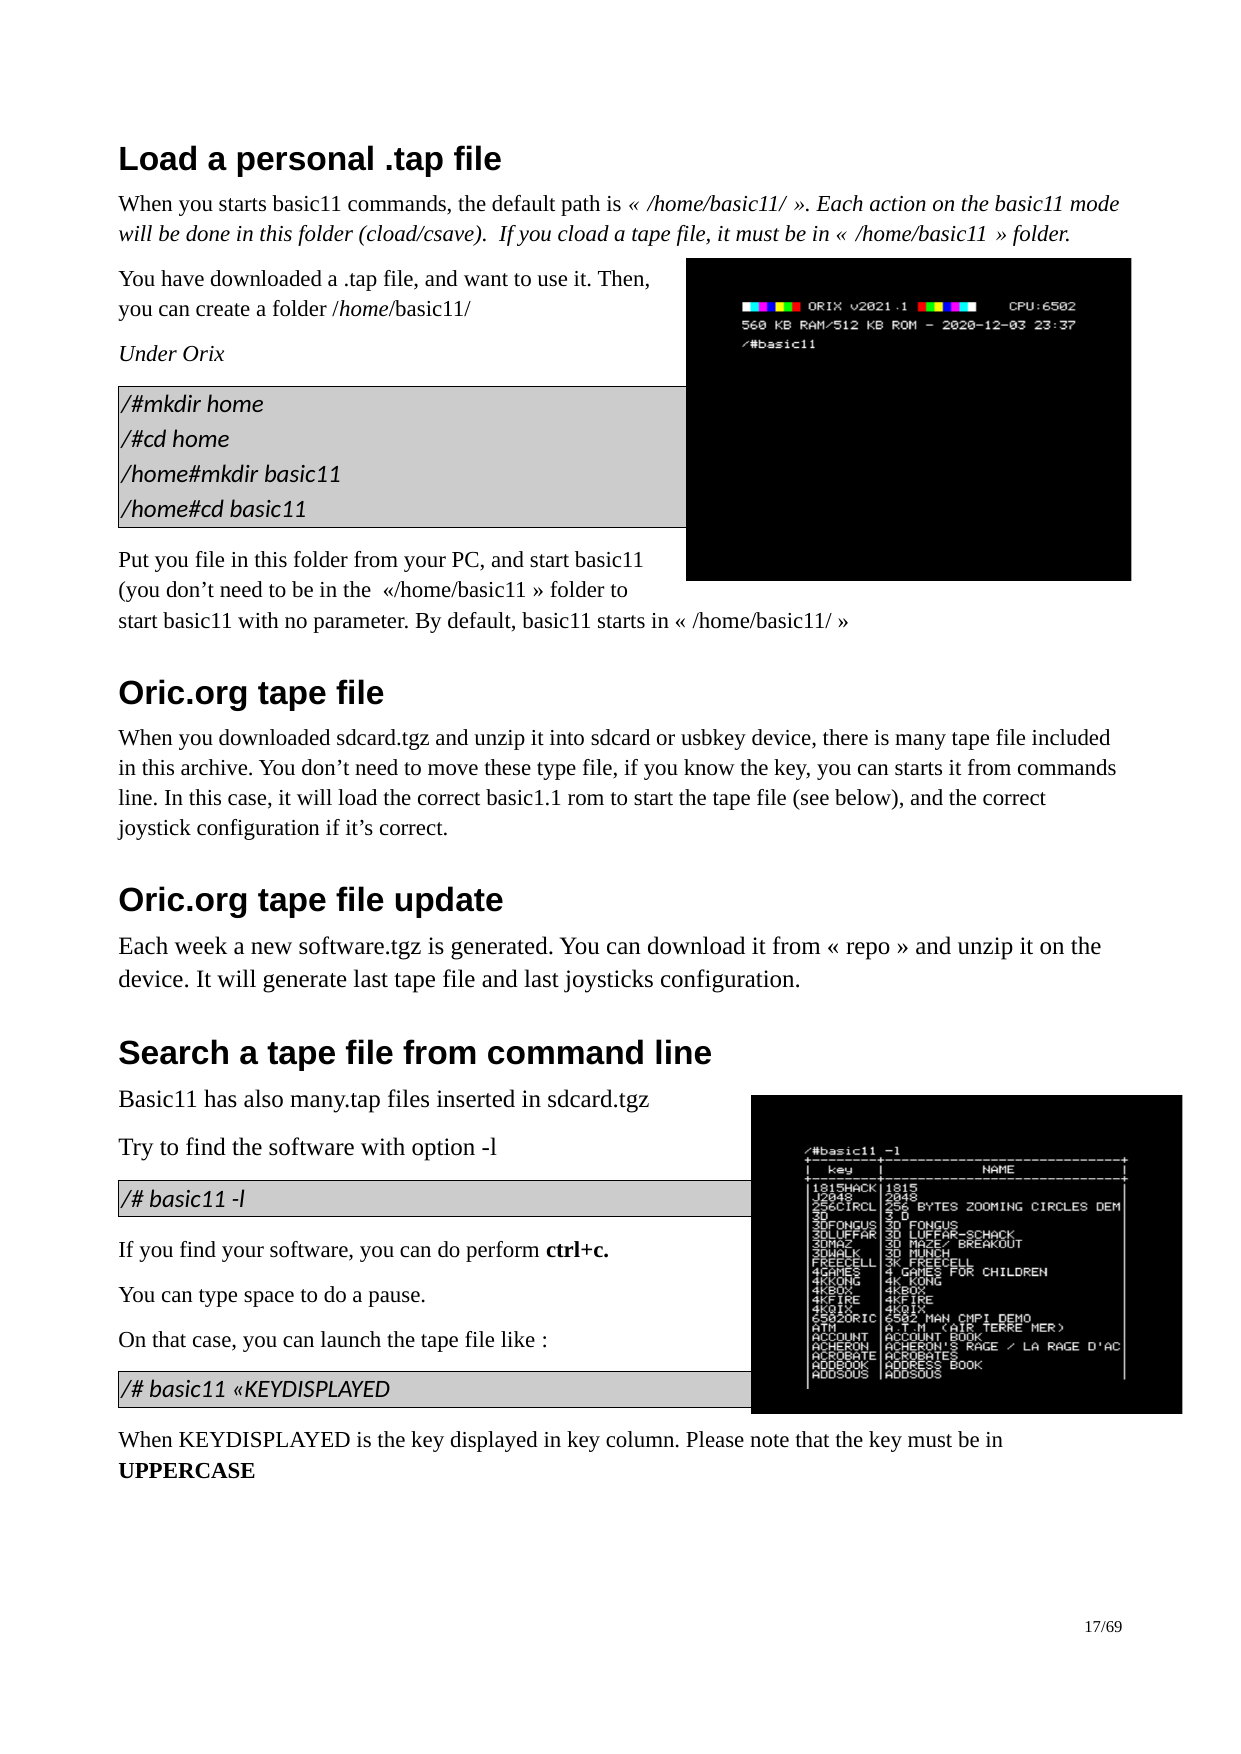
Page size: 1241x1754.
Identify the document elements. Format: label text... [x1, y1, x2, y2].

text /#mkdir home /#cd home /home#mkdir basic11 /home#cd basic11 [119, 387, 686, 527]
text If you find your software, you can do perform ctrl+c. [118, 1236, 751, 1262]
text /# basic11 «KEYDISPLAYED [119, 1372, 751, 1407]
text Put you file in this folder from your PC, and start basic11 (you don’t need to be in the «/home/basic11 » folder to start basic11 with no parameter. By default, basic11 starts in « /home/basic11/ » [118, 546, 1122, 633]
subtitle Oric.org tape file update [118, 880, 1122, 919]
subtitle Search a tape file from command line [118, 1033, 1122, 1072]
picture [686, 258, 1132, 581]
picture [751, 1095, 1183, 1414]
text Under Orix [118, 341, 686, 367]
text /# basic11 -l [119, 1181, 751, 1216]
subtitle Oric.org tape file [118, 673, 1122, 711]
subtitle Load a personal .tap file [118, 139, 1122, 178]
text On that case, you can launch the tape file like : [118, 1326, 751, 1352]
text Try to find the software with option -l [118, 1132, 751, 1161]
text Each week a new software.tgz is generated. You can download it from « repo » and unzip it on the device. It will generate last tape file and last joysticks configuration. [118, 931, 1122, 993]
text You can type space to do a pause. [118, 1281, 751, 1307]
text You have downloaded a .tap file, and want to use it. Then, you can create a folder /home/basic11/ [118, 265, 686, 322]
text When you downloaded sdcard.tgz and unzip it into sdcard or usbkey device, there is many tape file included in this archive. You don’t need to move these type file, if you know the key, you can starts it from commands line. In this case, it will load the correct basic1.1 rom to start the tape file (see below), and the correct joystick configuration if it’s correct. [118, 724, 1122, 841]
text Basic11 has also many.tap files inserted in sdcard.tgz [118, 1084, 1122, 1113]
text When KEYDISPLAYED is the key displayed in key column. Please note that the key must be in UPPERCASE [118, 1426, 1122, 1483]
text When you starts basic11 commands, the default path is « /home/basic11/ ». Each action on the basic11 mode will be done in this folder (cload/csave). If you cload a tape file, it must be in « /home/basic11 » folder. [118, 190, 1122, 247]
